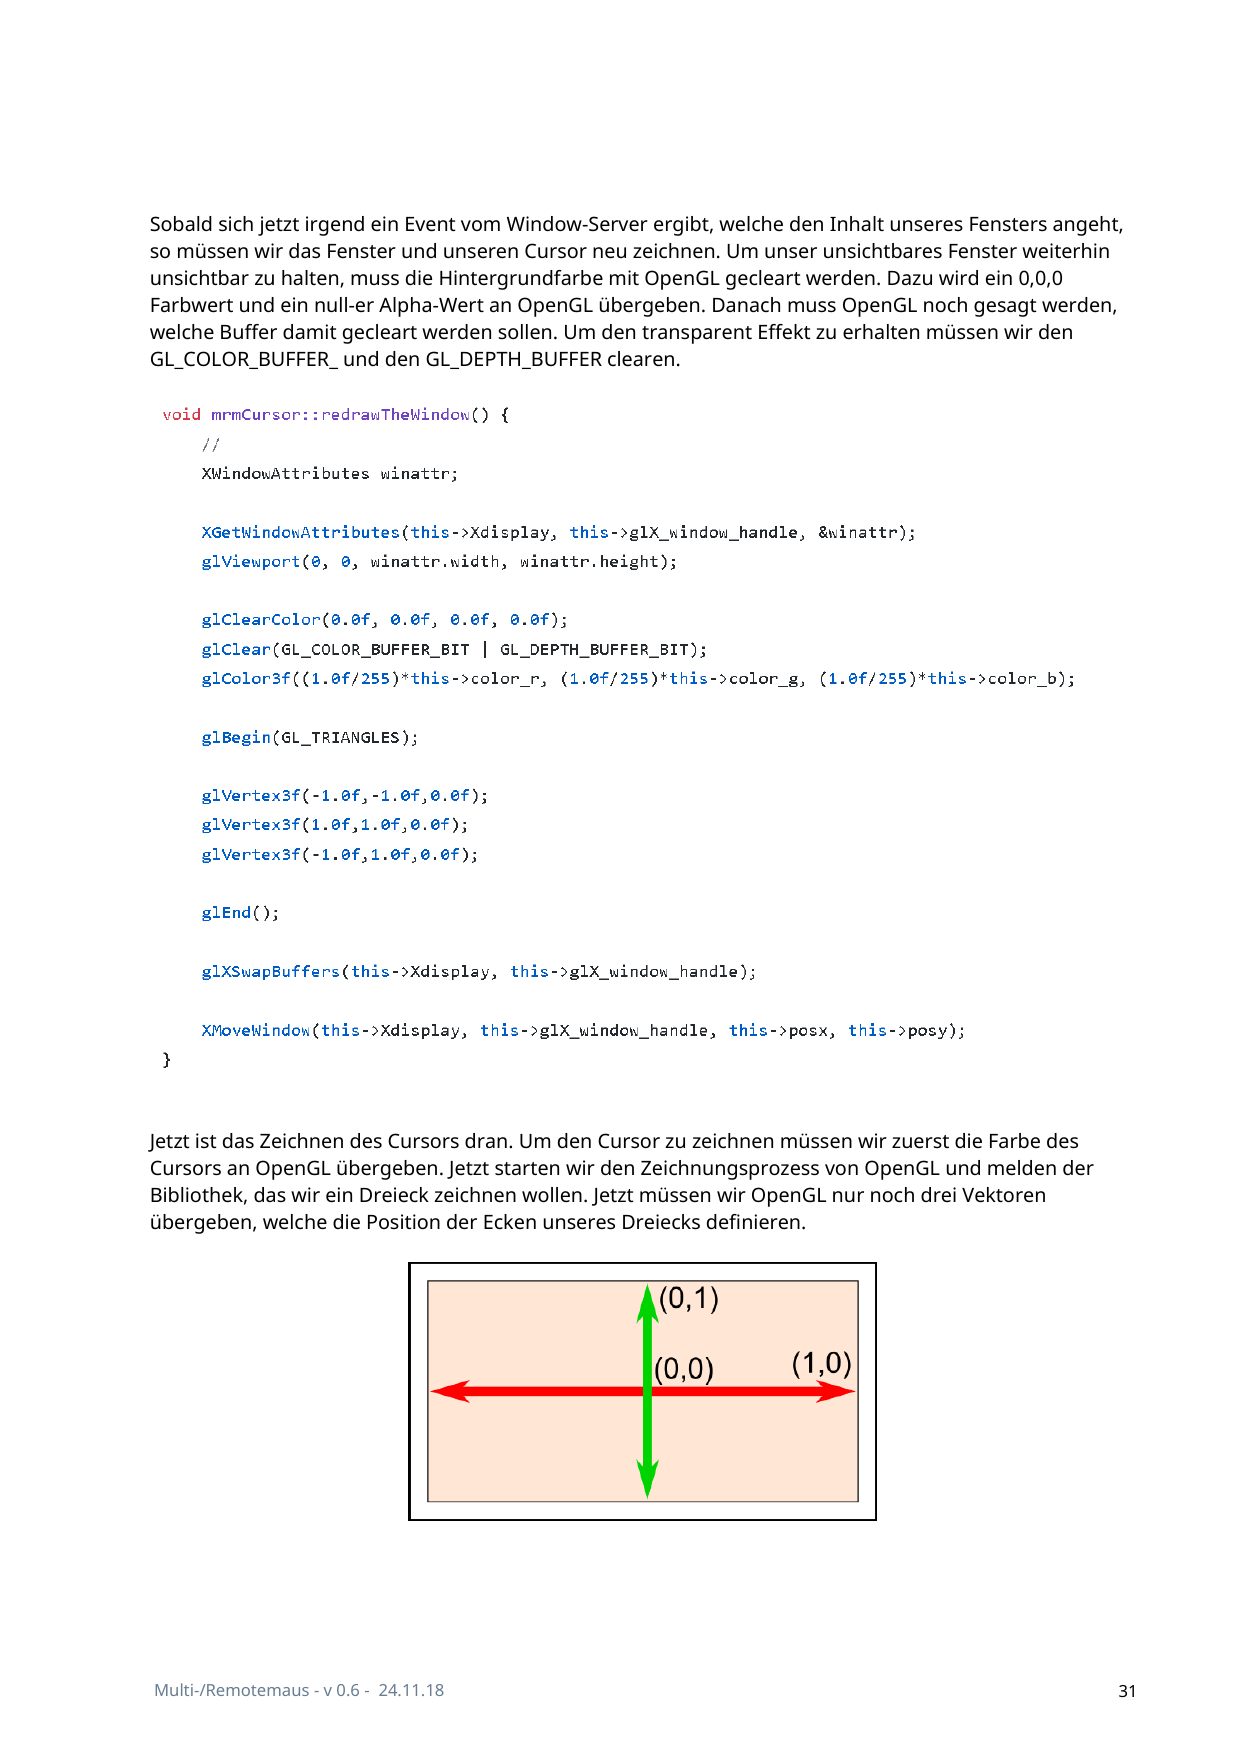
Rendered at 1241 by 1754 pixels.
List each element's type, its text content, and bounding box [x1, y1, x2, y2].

text Sobald sich jetzt irgend ein Event vom Window-Server ergibt, welche den Inhalt unseres Fensters angeht, so müssen wir das Fenster und unseren Cursor neu zeichnen. Um unser unsichtbares Fenster weiterhin unsichtbar zu halten, muss die Hintergrundfarbe mit OpenGL gecleart werden. Dazu wird ein 0,0,0 Farbwert und ein null-er Alpha-Wert an OpenGL übergeben. Danach muss OpenGL noch gesagt werden, welche Buffer damit gecleart werden sollen. Um den transparent Effekt zu erhalten müssen wir den GL_COLOR_BUFFER_ und den GL_DEPTH_BUFFER clearen. [149, 210, 1136, 372]
picture [149, 398, 1136, 1101]
picture [408, 1262, 877, 1521]
text Jetzt ist das Zeichnen des Cursors dran. Um den Cursor zu zeichnen müssen wir zuerst die Farbe des Cursors an OpenGL übergeben. Jetzt starten wir den Zeichnungsprozess von OpenGL und melden der Bibliothek, das wir ein Dreieck zeichnen wollen. Jetzt müssen wir OpenGL nur noch drei Vektoren übergeben, welche die Position der Ecken unseres Dreiecks definieren. [149, 1127, 1136, 1235]
